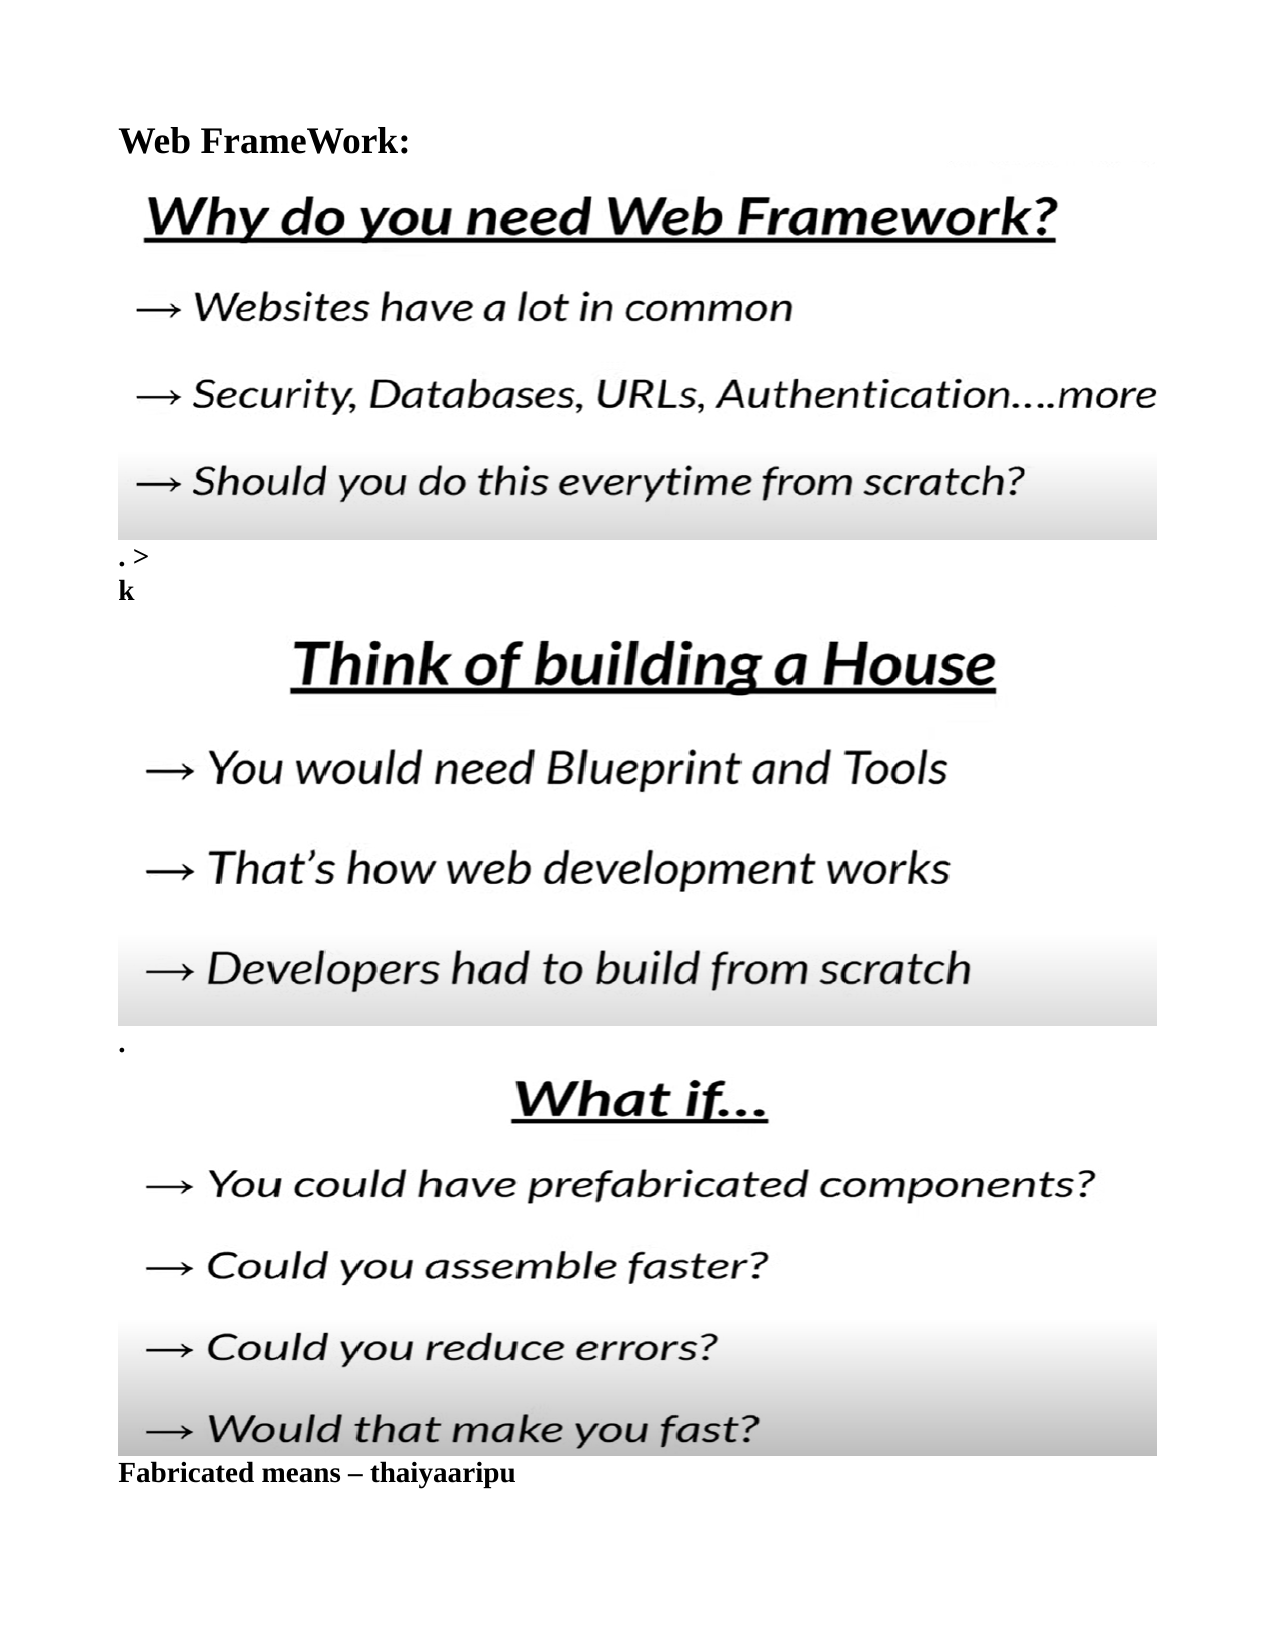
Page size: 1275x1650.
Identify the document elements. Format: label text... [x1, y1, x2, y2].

text Web FrameWork: [118, 118, 1157, 161]
text . [118, 1026, 1157, 1058]
picture [118, 161, 1157, 540]
text Fabricated means – thaiyaaripu [118, 1456, 1157, 1489]
picture [118, 1058, 1157, 1456]
picture [118, 606, 1157, 1026]
text . > k [118, 540, 1157, 606]
